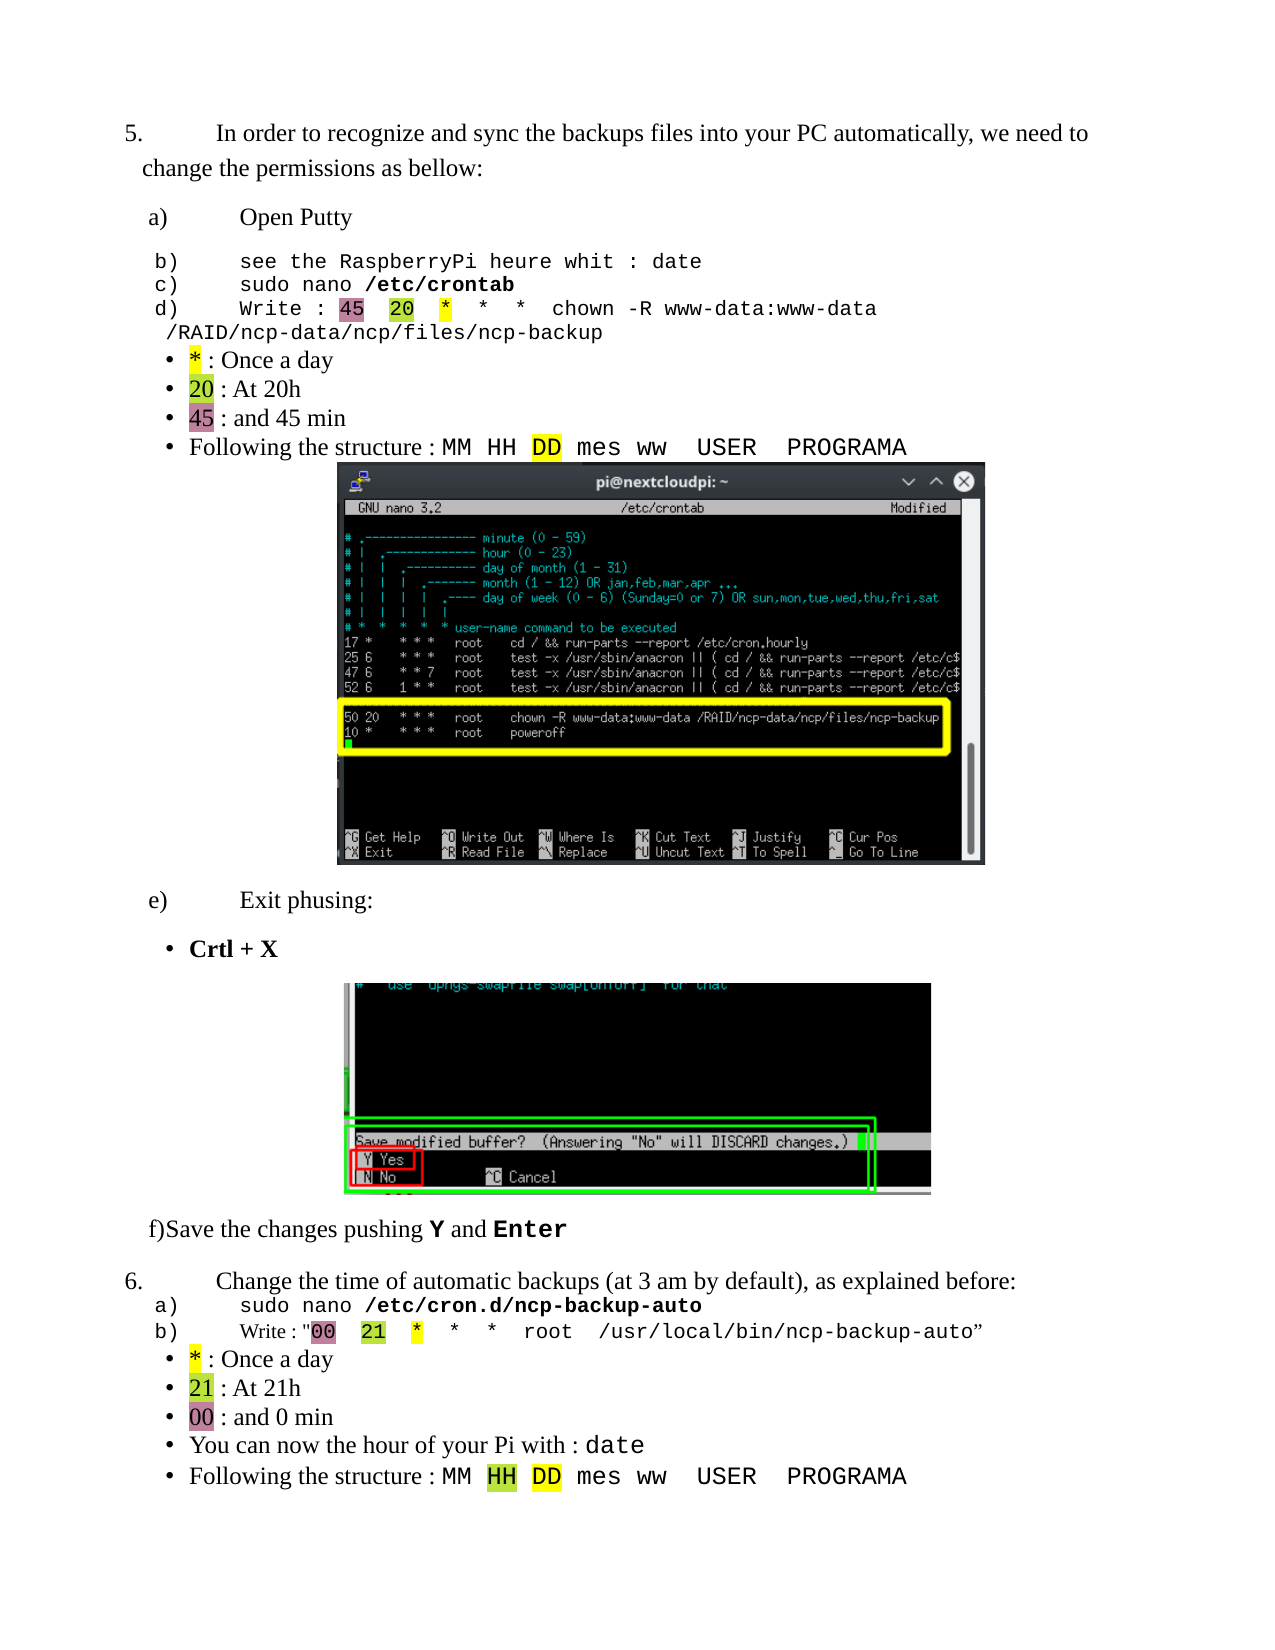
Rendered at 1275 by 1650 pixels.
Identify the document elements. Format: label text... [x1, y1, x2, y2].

list In order to recognize and sync the backups files into your PC automatically, we need to change the permissions as bellow: [118, 118, 1157, 181]
list * : Once a day [165, 1344, 1157, 1373]
list 20 : At 20h [165, 374, 1157, 403]
list Crtl + X [165, 934, 1157, 963]
list sudo nano /etc/crontab [142, 274, 1157, 298]
list see the RaspberryPi heure whit : date [142, 251, 1157, 274]
list Write : "00 21 * * * root /usr/local/bin/ncp-backup-auto” [142, 1318, 1157, 1344]
list 00 : and 0 min [165, 1402, 1157, 1431]
list 45 : and 45 min [165, 403, 1157, 432]
picture [343, 983, 932, 1195]
list Following the structure : MM HH DD mes ww USER PROGRAMA [165, 432, 1157, 462]
list Change the time of automatic backups (at 3 am by default), as explained before: [118, 1266, 1157, 1295]
list Save the changes pushing Y and Enter [142, 1214, 1157, 1245]
picture [337, 462, 986, 865]
list You can now the hour of your Pi with : date [165, 1431, 1157, 1461]
list 21 : At 21h [165, 1373, 1157, 1402]
list Write : 45 20 * * * chown -R www-data:www-data /RAID/ncp-data/ncp/files/ncp-backup [142, 298, 1157, 345]
list Open Putty [142, 202, 1157, 230]
list * : Once a day [165, 345, 1157, 374]
list sudo nano /etc/cron.d/ncp-backup-auto [142, 1295, 1157, 1318]
list Exit phusing: [142, 885, 1157, 914]
list Following the structure : MM HH DD mes ww USER PROGRAMA [165, 1461, 1157, 1492]
